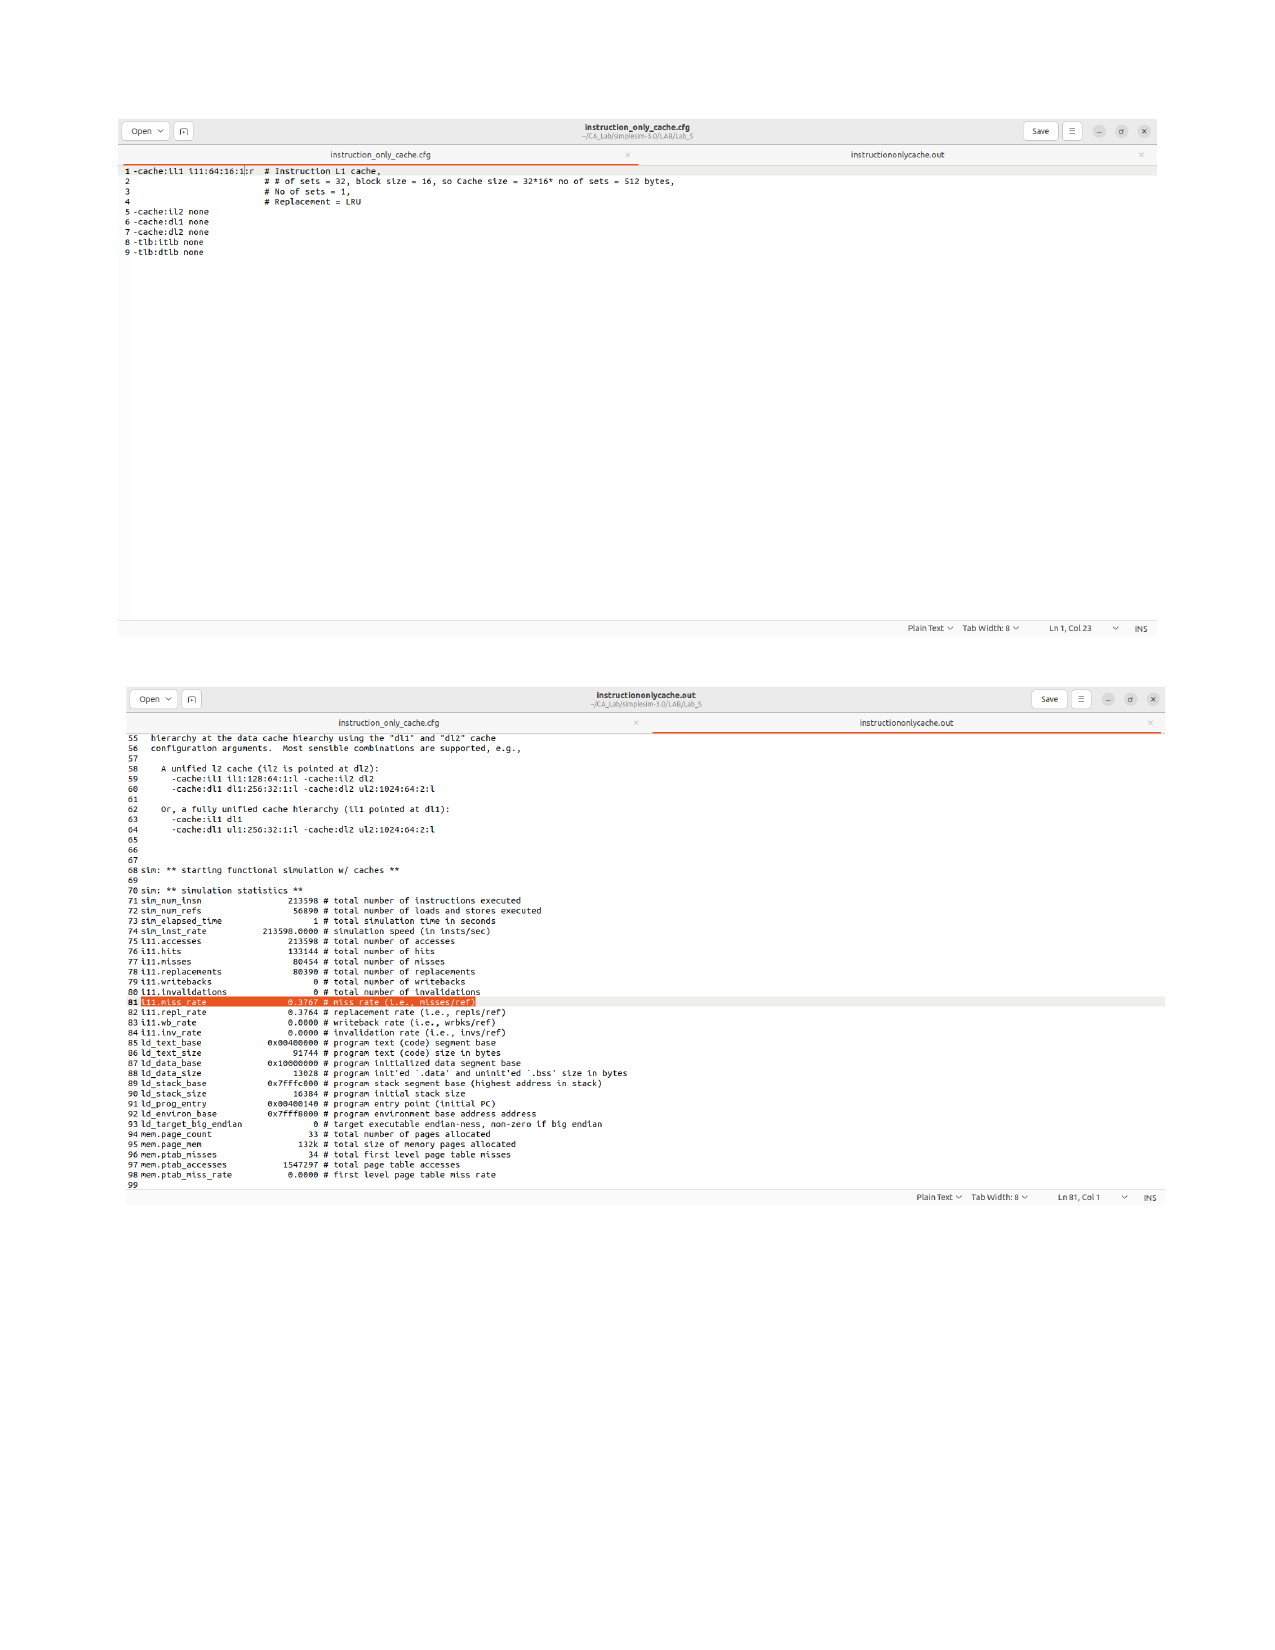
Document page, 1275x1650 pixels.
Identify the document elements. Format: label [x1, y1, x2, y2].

picture [126, 686, 1166, 1205]
picture [118, 118, 1157, 636]
